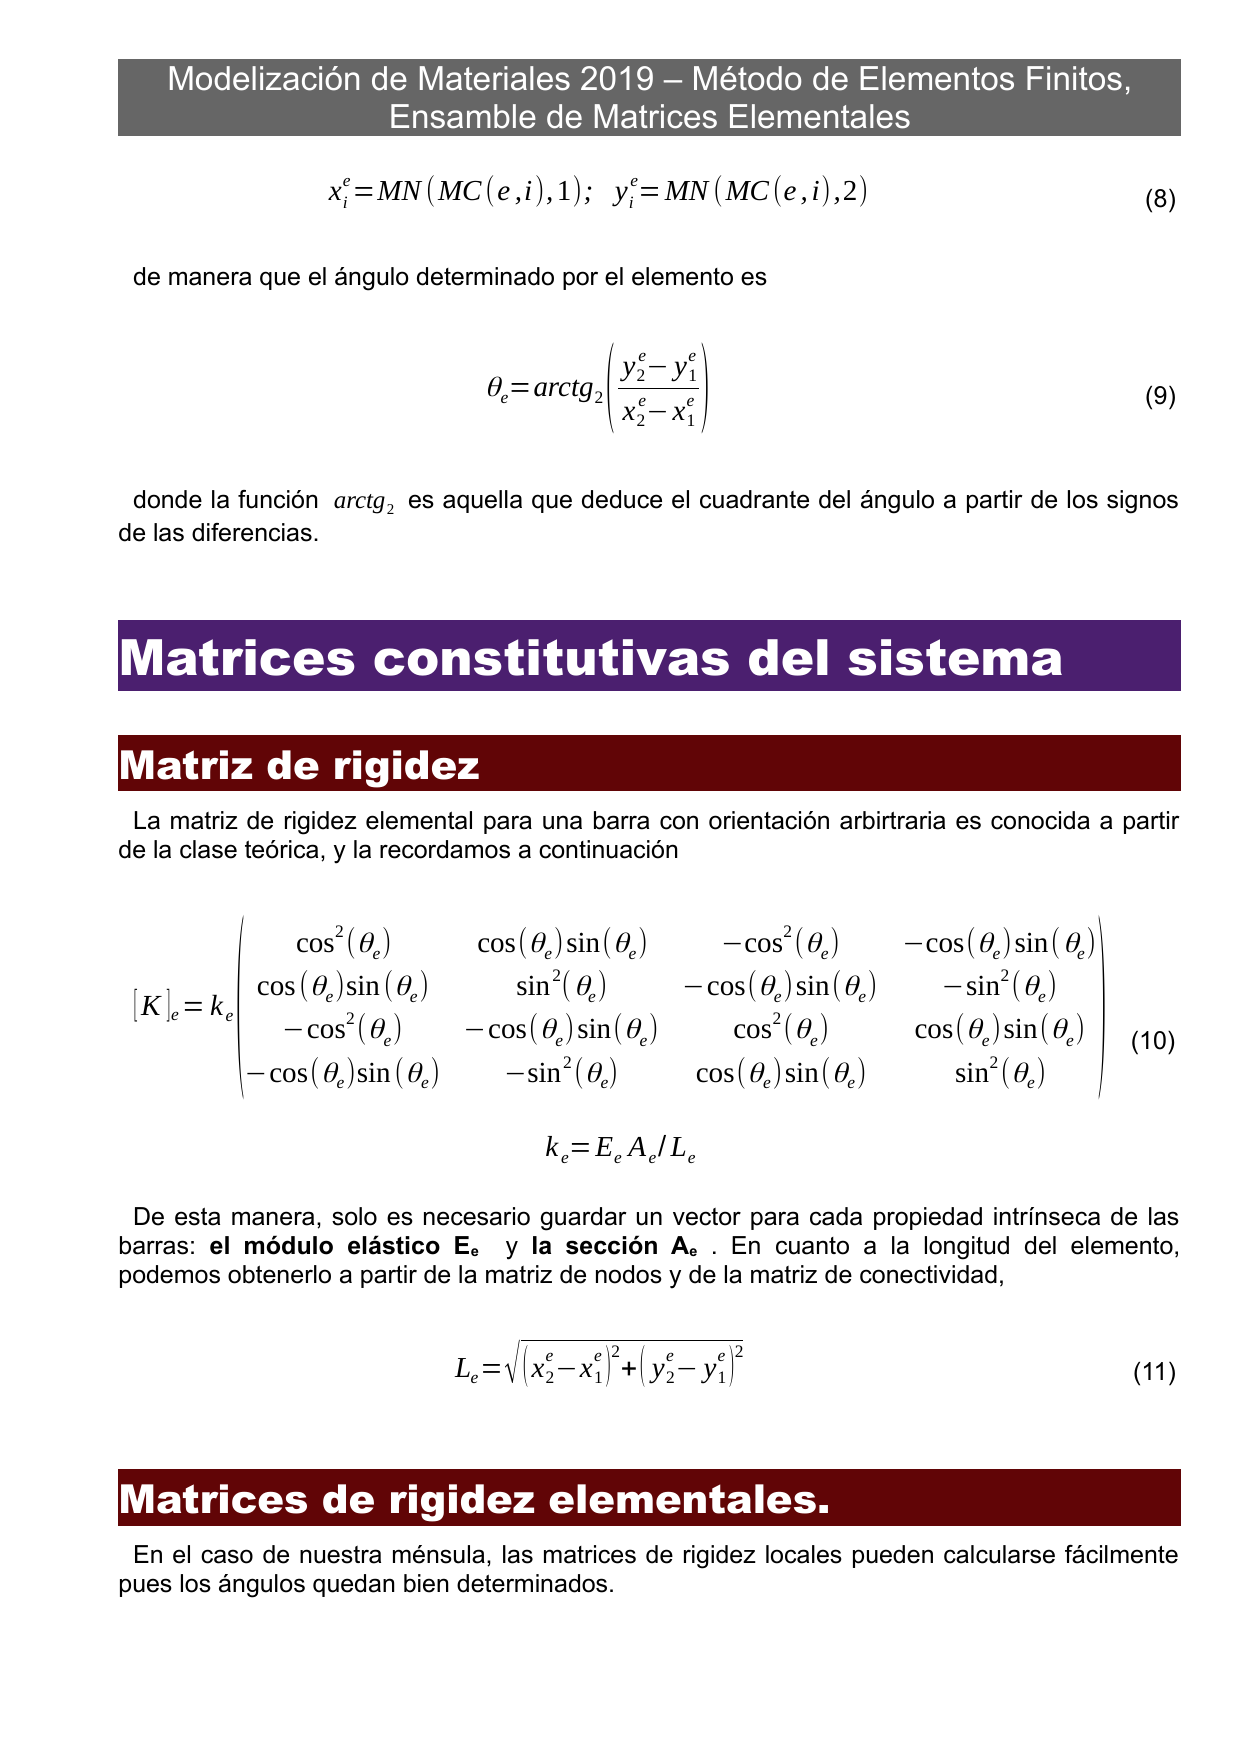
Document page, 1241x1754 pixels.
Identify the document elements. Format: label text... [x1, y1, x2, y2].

table_header (11) [1063, 1333, 1181, 1410]
table_header [118, 1333, 1063, 1410]
table_header [118, 165, 1063, 232]
text De esta manera, solo es necesario guardar un vector para cada propiedad intrínseca de las barras: el módulo elástico Ee y la sección Ae . En cuanto a la longitud del elemento, podemos obtenerlo a partir de la matriz de nodos y de la matriz de conectividad, [118, 1202, 1181, 1288]
subtitle Matrices constitutivas del sistema [118, 620, 1181, 691]
table_header (10) [1122, 908, 1181, 1173]
text de manera que el ángulo determinado por el elemento es [118, 262, 1181, 291]
table_header [118, 335, 1063, 456]
table_header (8) [1063, 165, 1181, 232]
table_header [118, 908, 1122, 1173]
text En el caso de nuestra ménsula, las matrices de rigidez locales pueden calcularse fácilmente pues los ángulos quedan bien determinados. [118, 1541, 1181, 1598]
table_header (9) [1063, 335, 1181, 456]
subtitle Matriz de rigidez [118, 735, 1181, 791]
text donde la función es aquella que deduce el cuadrante del ángulo a partir de los signos de las diferencias. [118, 485, 1181, 546]
subtitle Matrices de rigidez elementales. [118, 1469, 1181, 1526]
text La matriz de rigidez elemental para una barra con orientación arbirtraria es conocida a partir de la clase teórica, y la recordamos a continuación [118, 806, 1181, 864]
